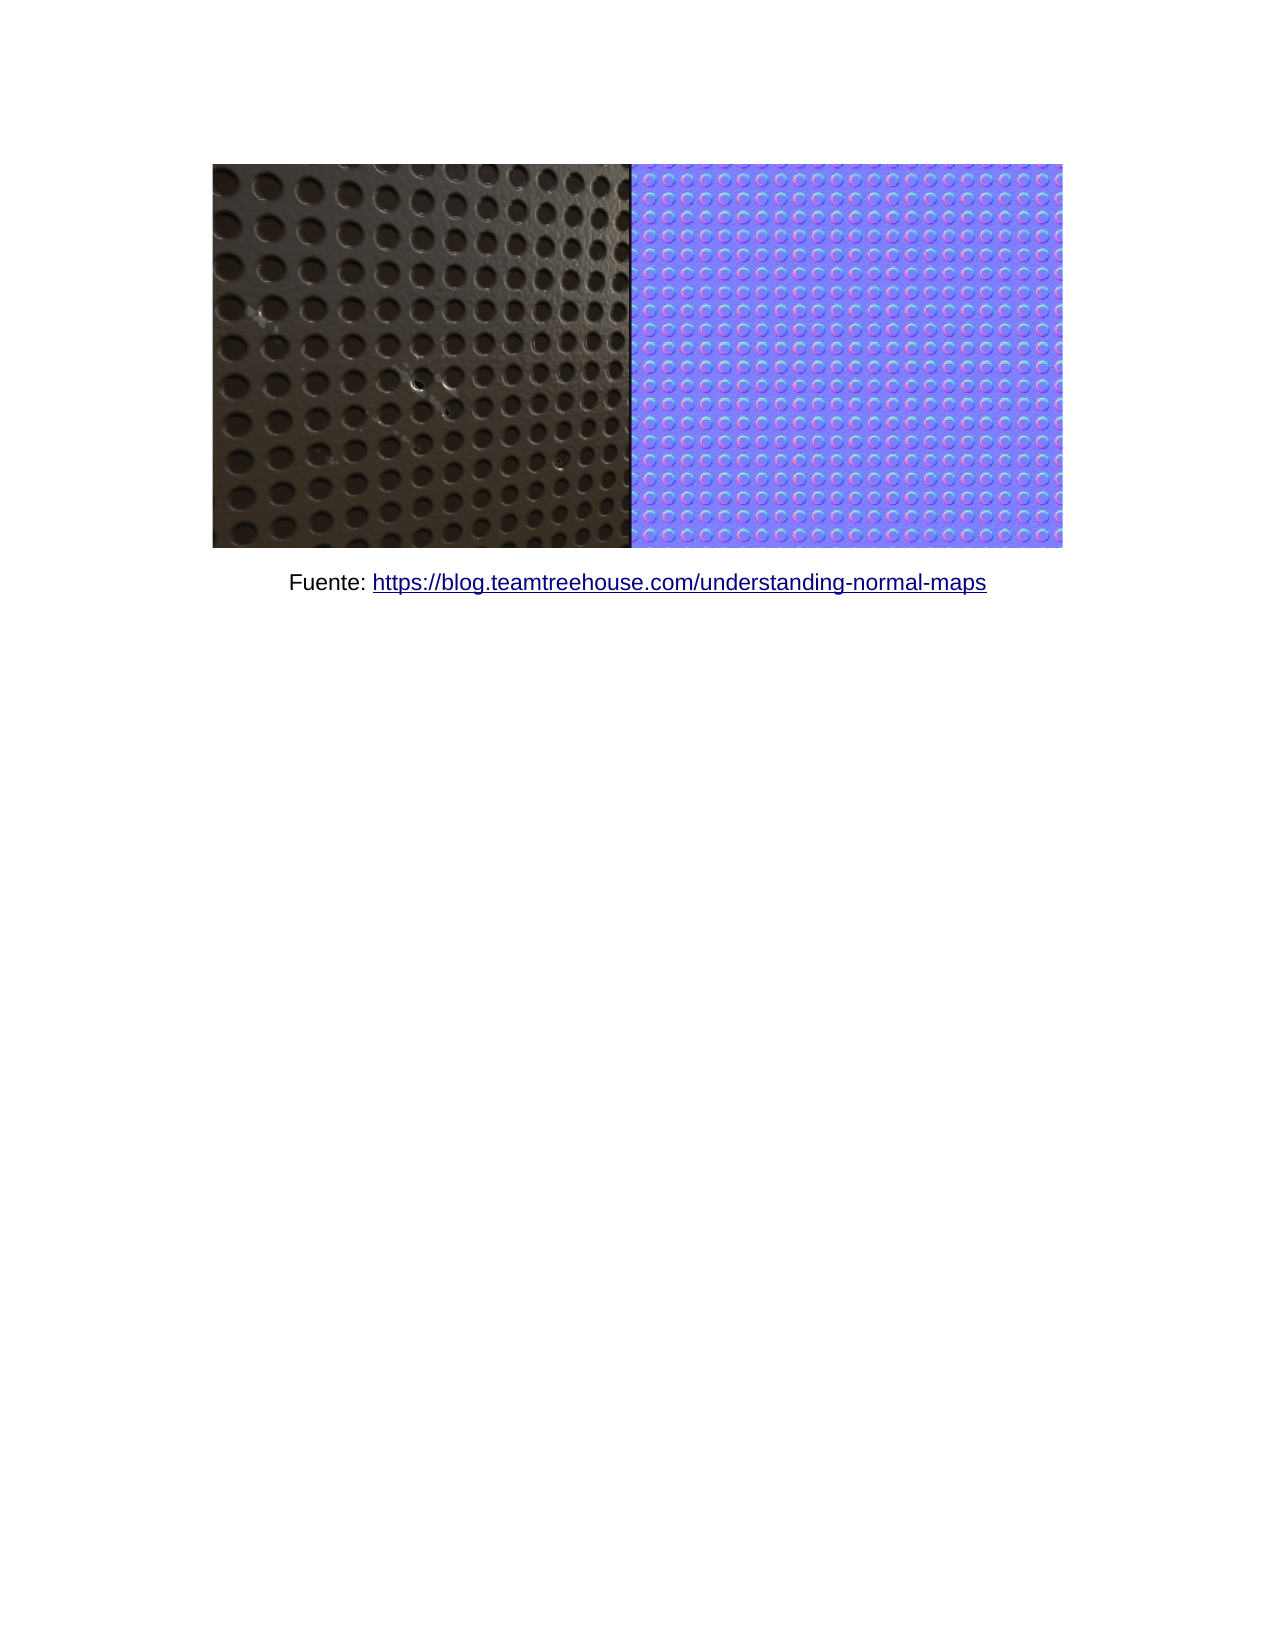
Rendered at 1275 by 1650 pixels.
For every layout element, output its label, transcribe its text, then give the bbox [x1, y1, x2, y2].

picture [212, 164, 1063, 548]
text Fuente: https://blog.teamtreehouse.com/understanding-normal-maps [118, 569, 1157, 595]
